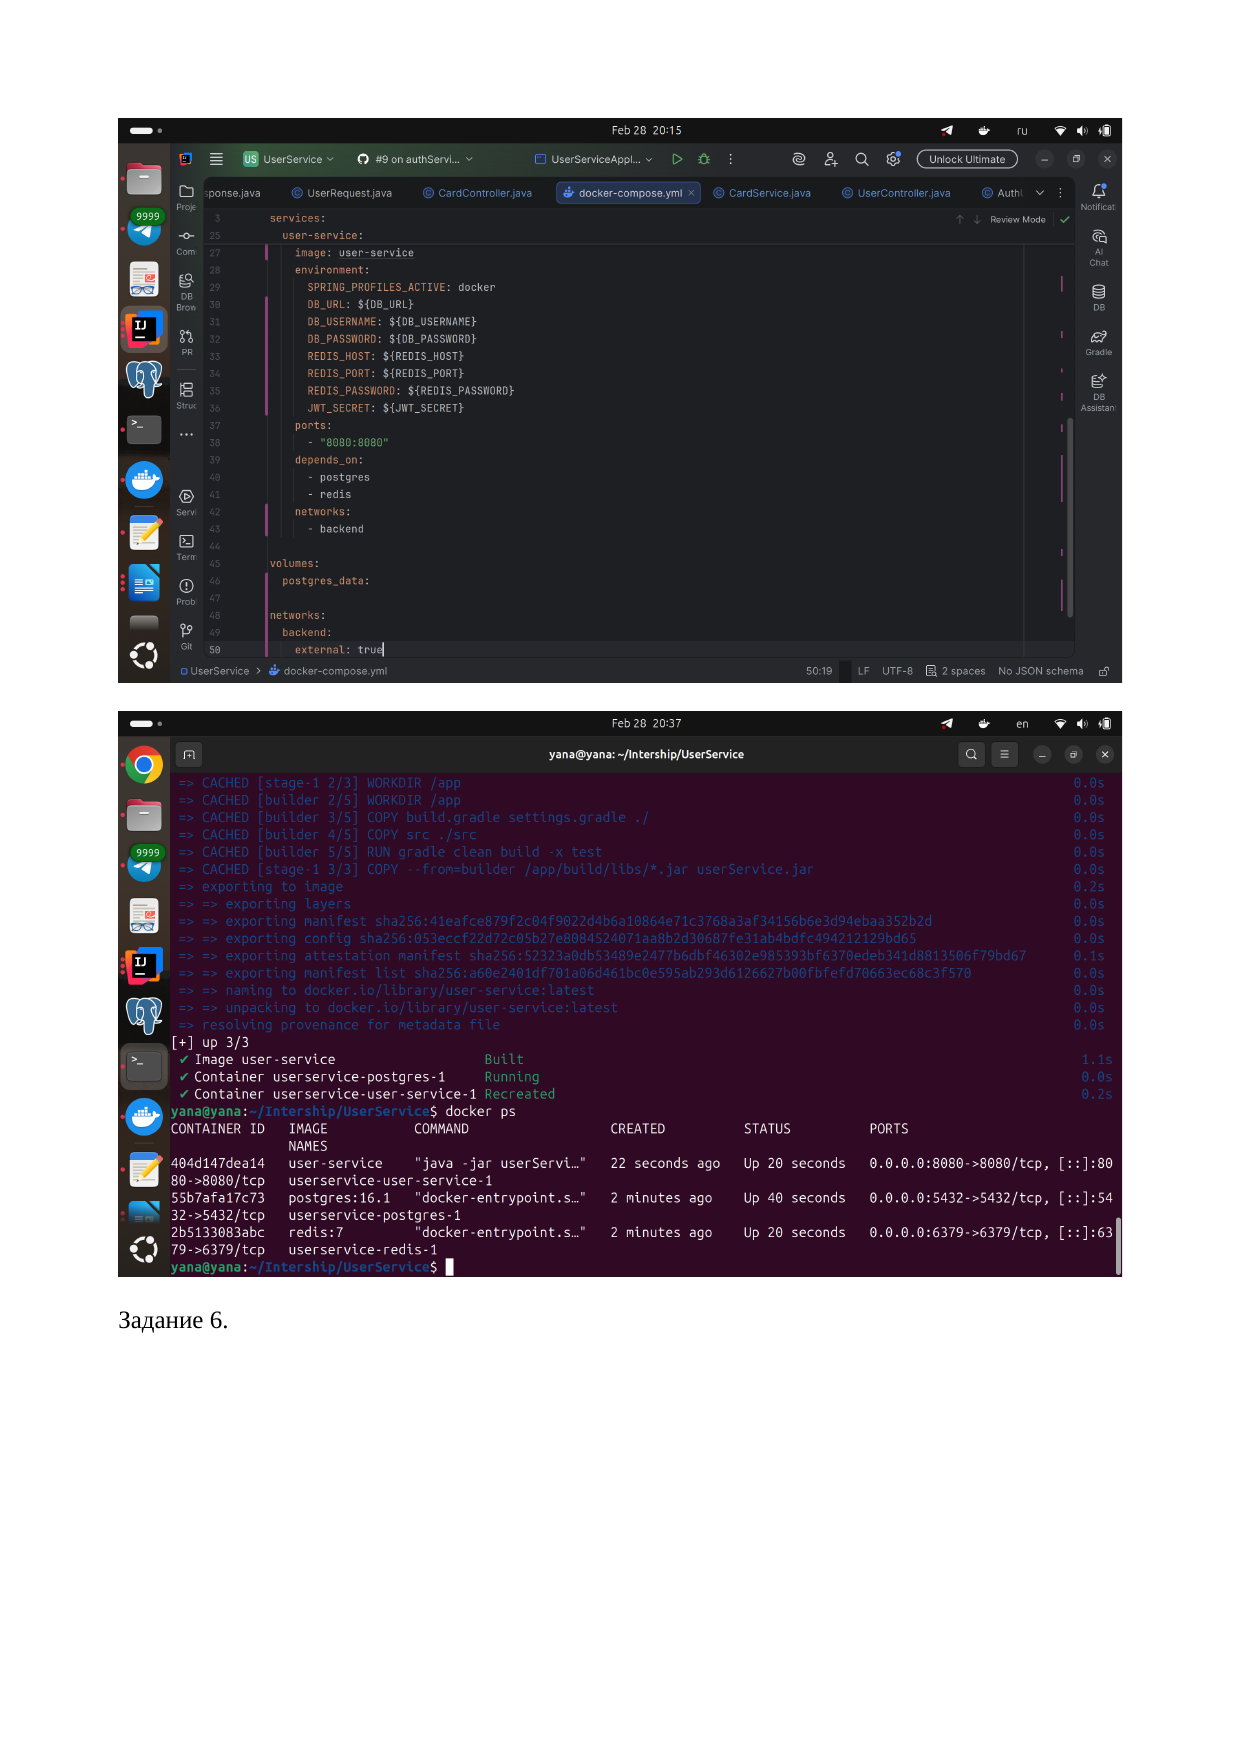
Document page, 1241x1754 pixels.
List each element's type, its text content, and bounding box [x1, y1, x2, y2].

picture [118, 118, 1123, 683]
picture [118, 711, 1123, 1277]
text Задание 6. [118, 1305, 1122, 1334]
